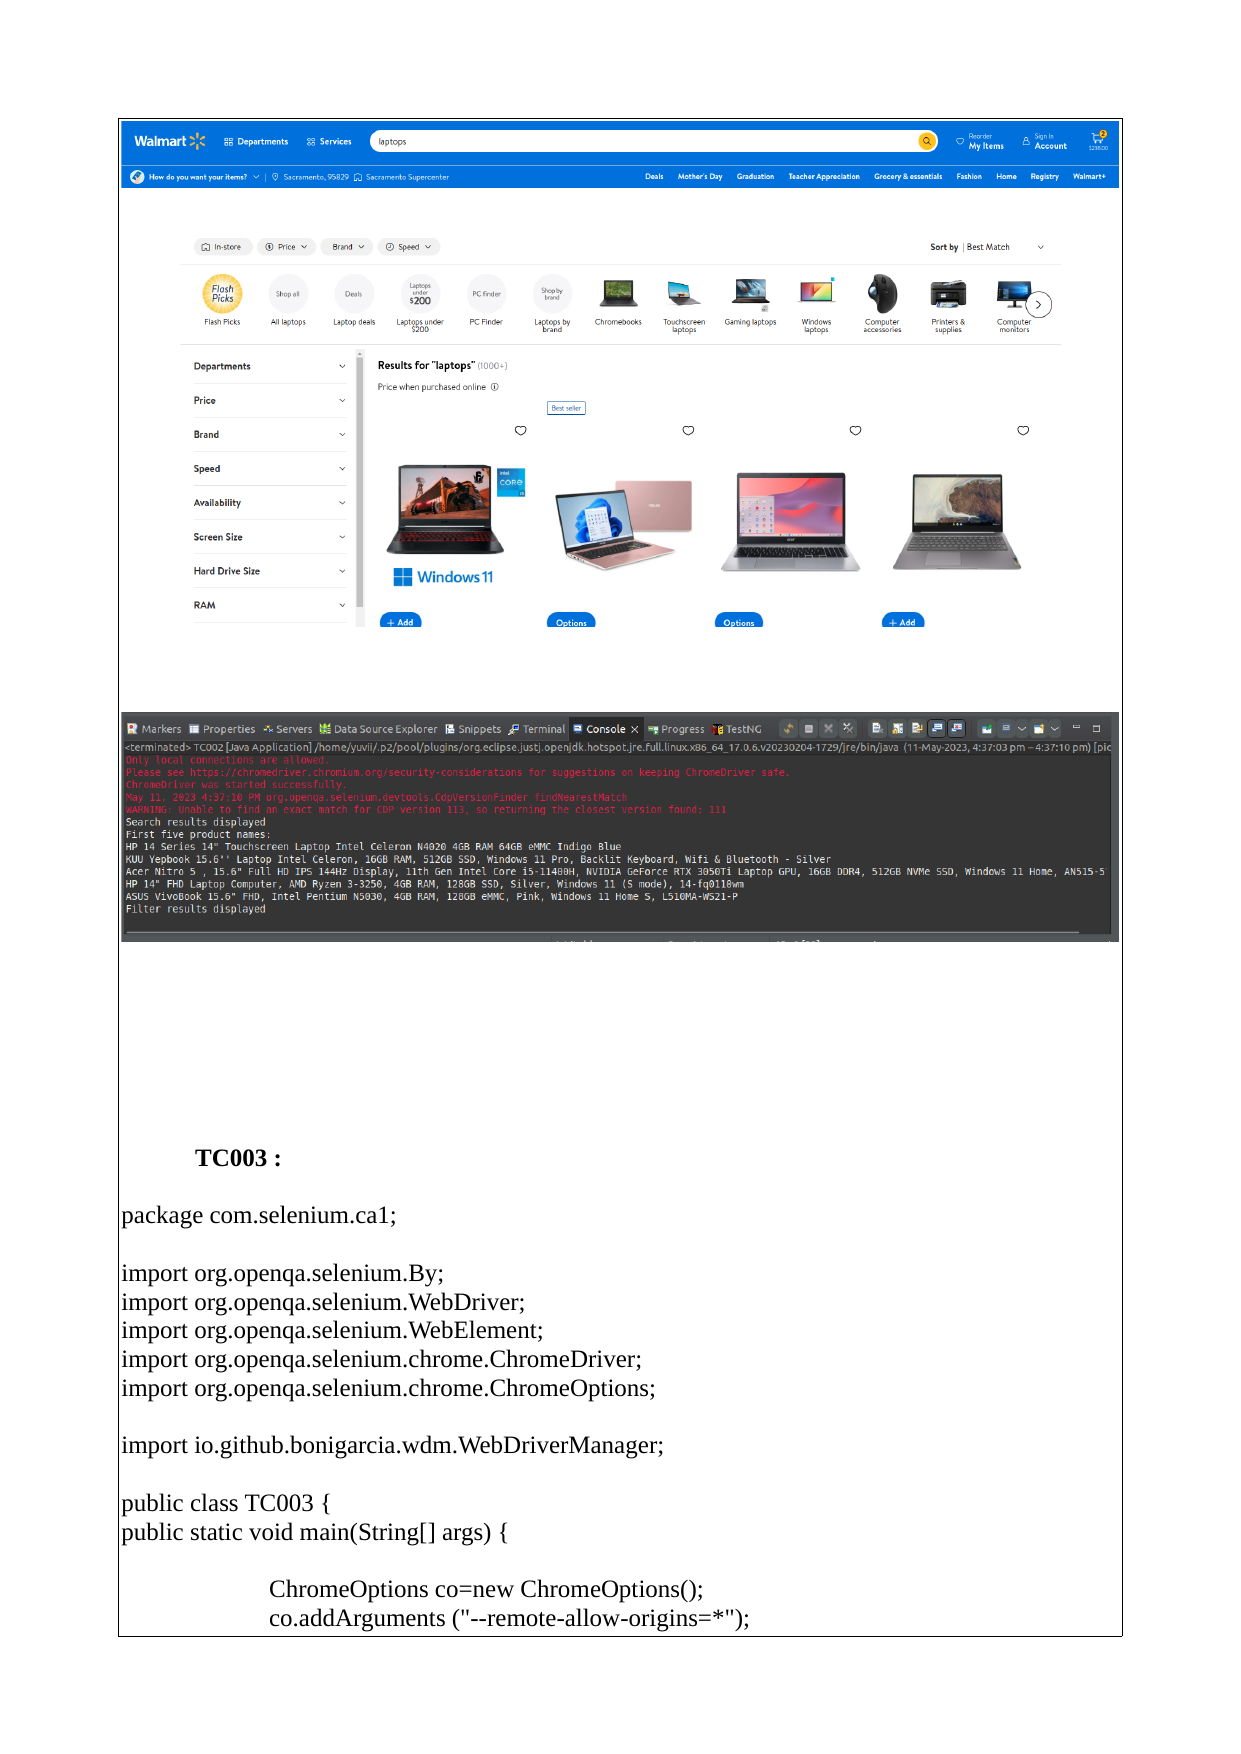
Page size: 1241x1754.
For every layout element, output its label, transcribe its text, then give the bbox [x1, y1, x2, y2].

text import org.openqa.selenium.WebElement; [121, 1315, 1119, 1344]
text package com.selenium.ca1; [121, 1200, 1119, 1229]
text co.addArguments ("--remote-allow-origins=*"); [121, 1603, 1119, 1632]
text public class TC003 { [121, 1488, 1119, 1517]
picture [121, 712, 1119, 942]
text import org.openqa.selenium.By; [121, 1258, 1119, 1287]
picture [121, 121, 1119, 627]
text import io.github.bonigarcia.wdm.WebDriverManager; [121, 1430, 1119, 1459]
text import org.openqa.selenium.WebDriver; [121, 1287, 1119, 1315]
text public static void main(String[] args) { [121, 1517, 1119, 1545]
text ChromeOptions co=new ChromeOptions(); [121, 1574, 1119, 1603]
text TC003 : [121, 1143, 1119, 1172]
text import org.openqa.selenium.chrome.ChromeOptions; [121, 1373, 1119, 1402]
text import org.openqa.selenium.chrome.ChromeDriver; [121, 1344, 1119, 1373]
